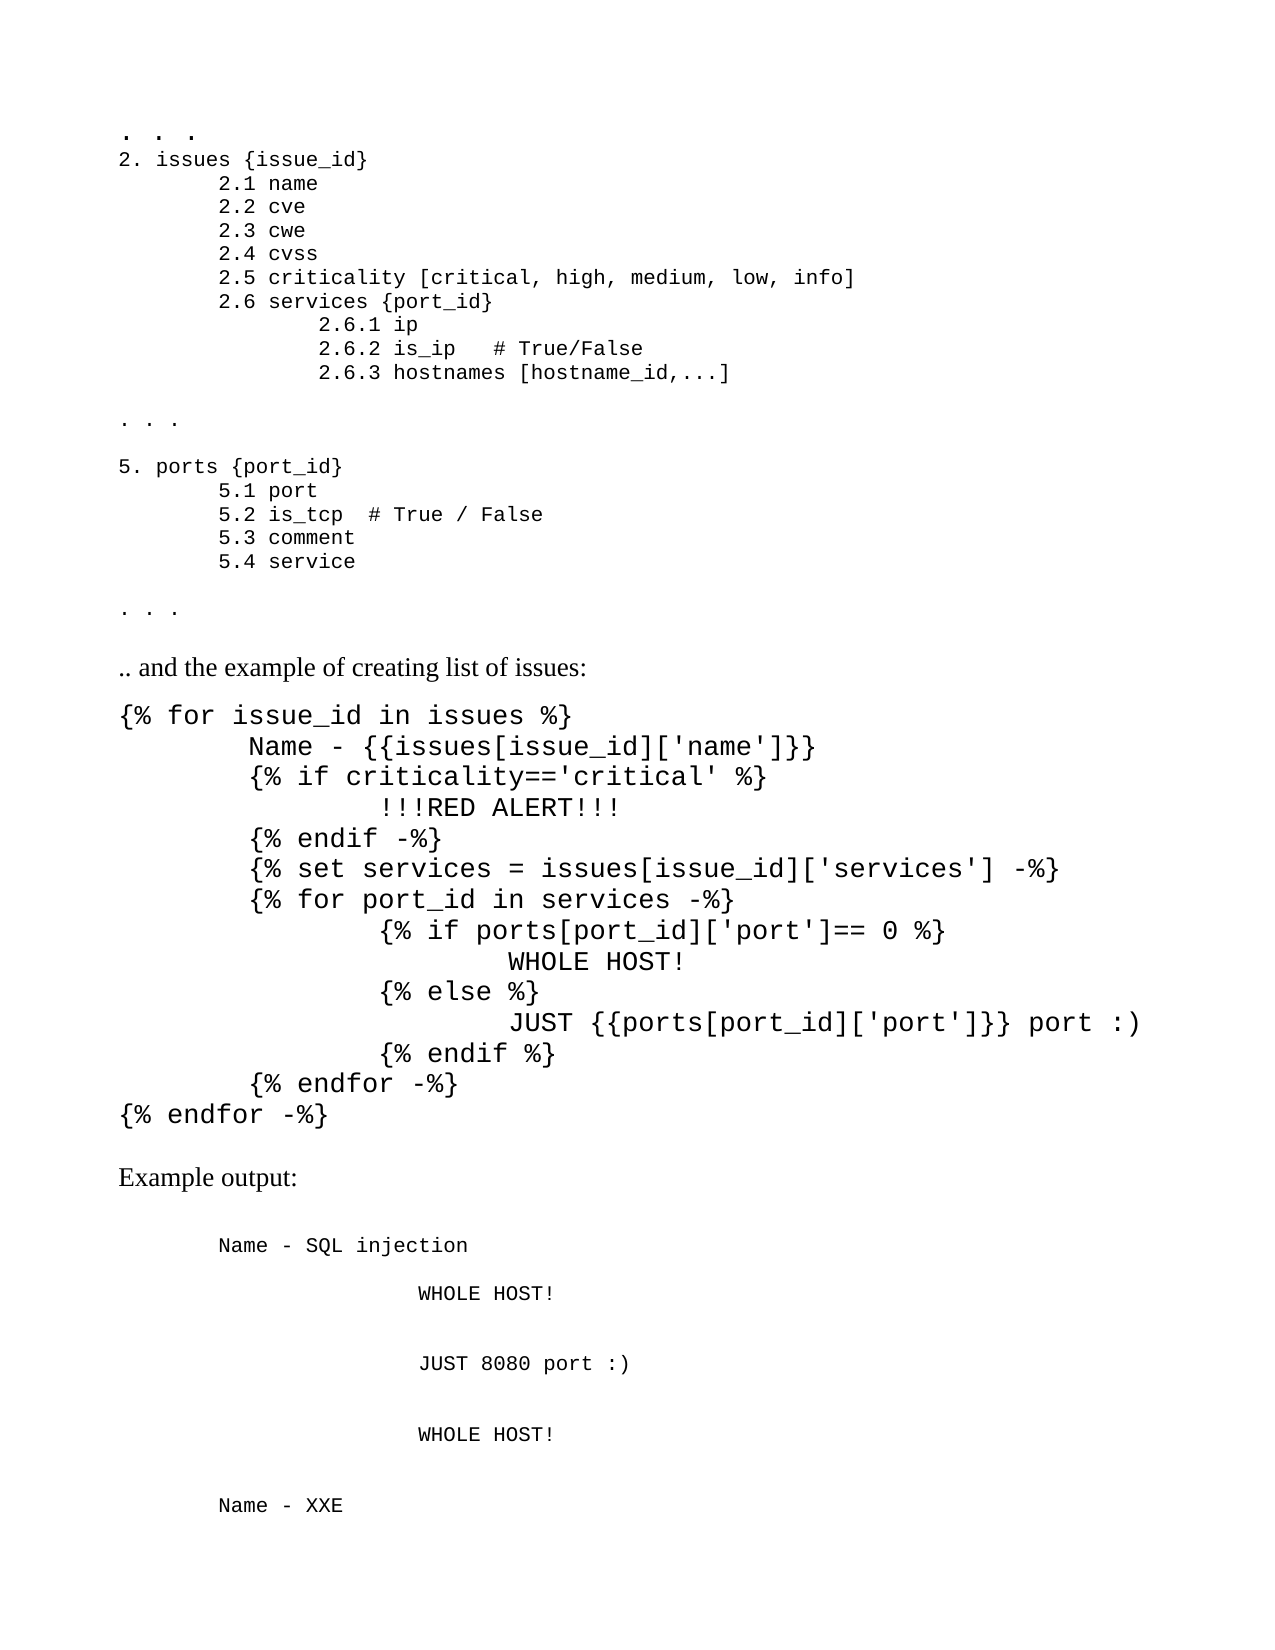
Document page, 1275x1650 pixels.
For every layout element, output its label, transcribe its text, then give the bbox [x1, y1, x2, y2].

text 2.2 cve [118, 196, 1157, 220]
text Example output: [118, 1161, 1157, 1192]
text 5.1 port [118, 480, 1157, 503]
text JUST 8080 port :) [118, 1353, 1157, 1377]
text 2.6 services {port_id} [118, 291, 1157, 314]
text 2.3 cwe [118, 220, 1157, 243]
text .. and the example of creating list of issues: [118, 651, 1157, 682]
text {% set services = issues[issue_id]['services'] -%} [118, 855, 1157, 886]
text 5. ports {port_id} [118, 456, 1157, 480]
text 5.2 is_tcp # True / False [118, 503, 1157, 527]
text {% endfor -%} [118, 1101, 1157, 1132]
text Name - XXE [118, 1495, 1157, 1519]
text 2.6.1 ip [118, 314, 1157, 338]
text {% endfor -%} [118, 1070, 1157, 1101]
text Name - SQL injection [118, 1235, 1157, 1259]
text 5.3 comment [118, 527, 1157, 551]
text . . . [118, 598, 1157, 622]
text !!!RED ALERT!!! [118, 794, 1157, 824]
text {% endif -%} [118, 824, 1157, 855]
text WHOLE HOST! [118, 1424, 1157, 1448]
text 2.5 criticality [critical, high, medium, low, info] [118, 267, 1157, 291]
text Name - {{issues[issue_id]['name']}} [118, 732, 1157, 763]
text {% for issue_id in issues %} [118, 702, 1157, 732]
text 2. issues {issue_id} [118, 149, 1157, 172]
text 2.4 cvss [118, 243, 1157, 267]
text 2.6.3 hostnames [hostname_id,...] [118, 362, 1157, 385]
text {% endif %} [118, 1039, 1157, 1070]
text JUST {{ports[port_id]['port']}} port :) [118, 1009, 1157, 1039]
text {% else %} [118, 978, 1157, 1009]
text . . . [118, 409, 1157, 433]
text {% if criticality=='critical' %} [118, 763, 1157, 794]
text {% for port_id in services -%} [118, 886, 1157, 917]
text WHOLE HOST! [118, 1282, 1157, 1306]
text 2.6.2 is_ip # True/False [118, 338, 1157, 362]
text 5.4 service [118, 551, 1157, 574]
text . . . [118, 118, 1157, 149]
text WHOLE HOST! [118, 947, 1157, 978]
text {% if ports[port_id]['port']== 0 %} [118, 917, 1157, 947]
text 2.1 name [118, 172, 1157, 196]
